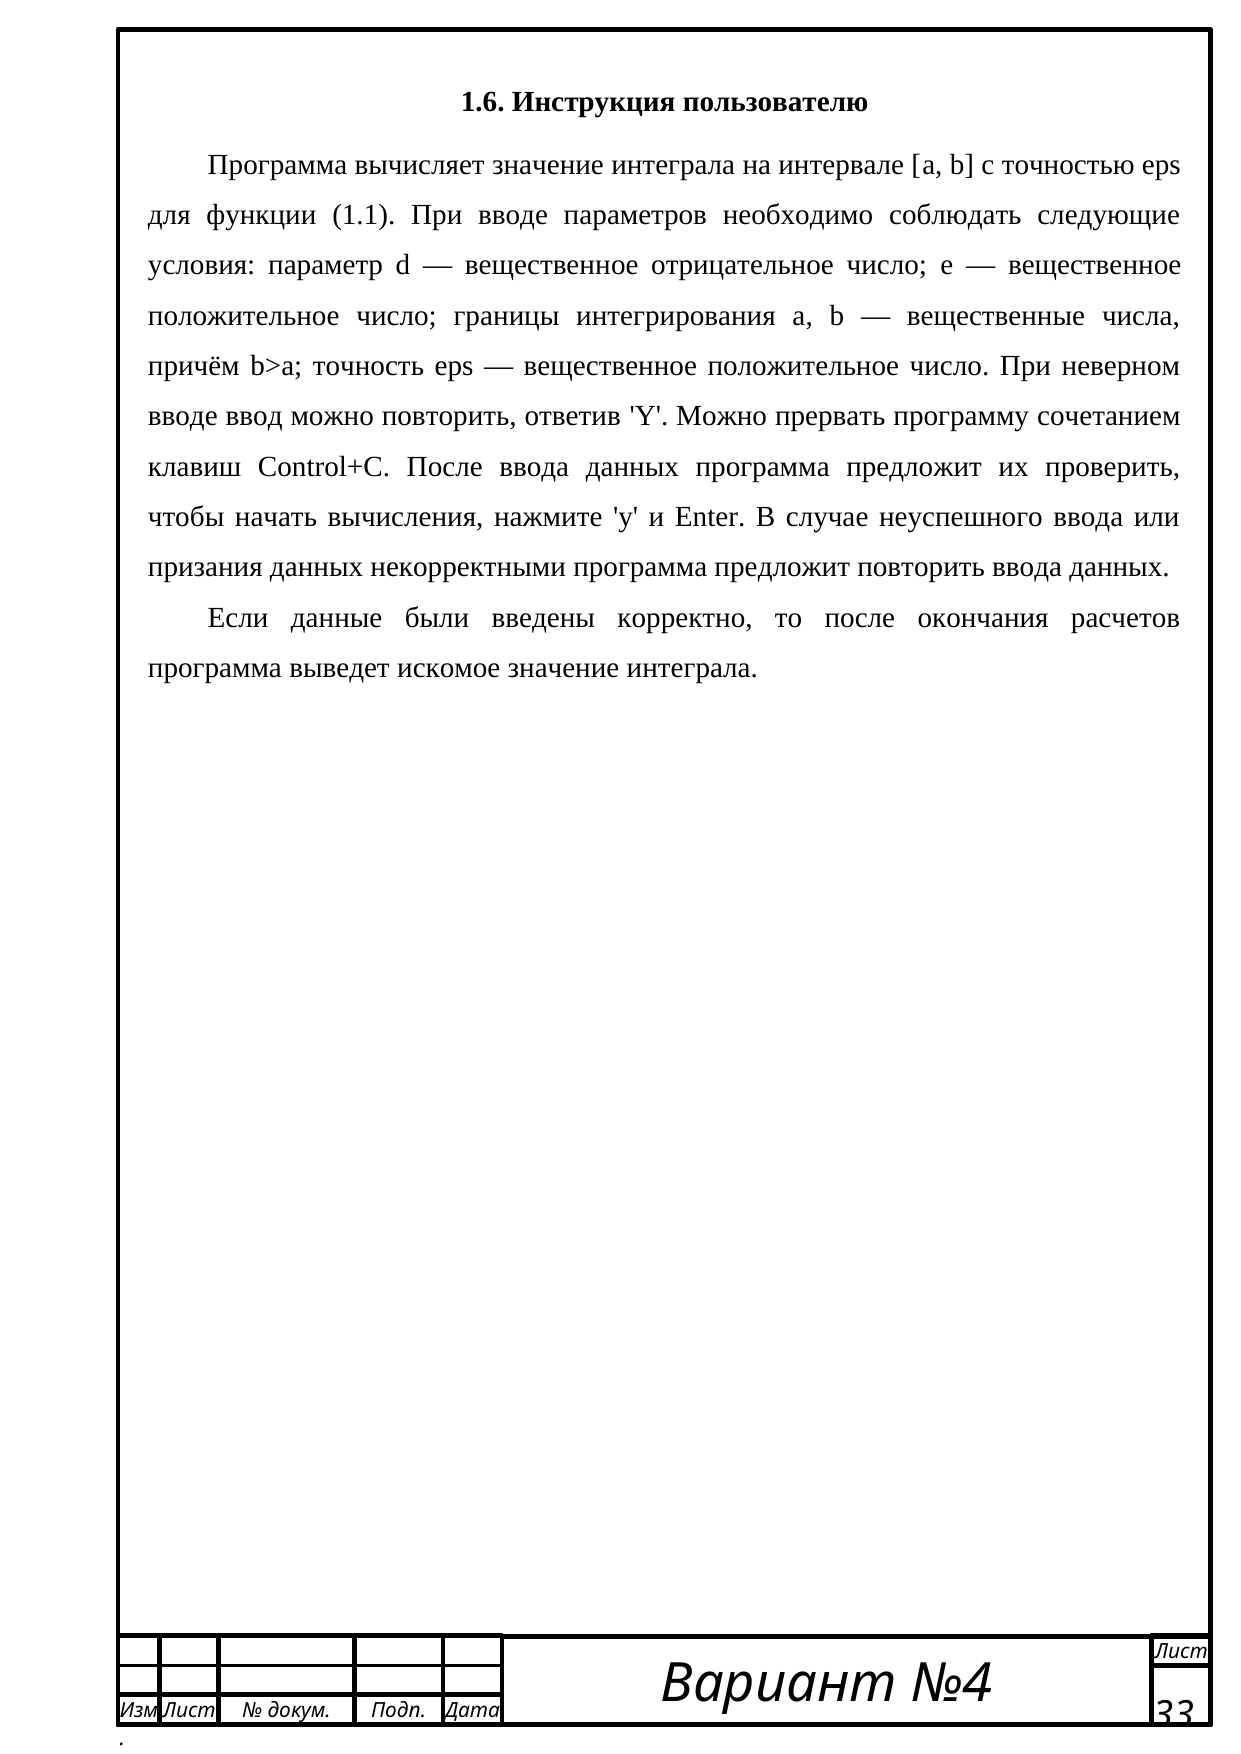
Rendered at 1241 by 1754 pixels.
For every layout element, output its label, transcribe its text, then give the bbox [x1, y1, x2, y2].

text Программа вычисляет значение интеграла на интервале [a, b] с точностью eps для функции (1.1). При вводе параметров необходимо соблюдать следующие условия: параметр d — вещественное отрицательное число; e — вещественное положительное число; границы интегрирования a, b — вещественные числа, причём b>a; точность eps — вещественное положительное число. При неверном вводе ввод можно повторить, ответив 'Y'. Можно прервать программу сочетанием клавиш Control+C. После ввода данных программа предложит их проверить, чтобы начать вычисления, нажмите 'y' и Enter. В случае неуспешного ввода или призания данных некорректными программа предложит повторить ввода данных. [148, 147, 1181, 583]
text Если данные были введены корректно, то после окончания расчетов программа выведет искомое значение интеграла. [148, 600, 1181, 683]
subtitle 1.6. Инструкция пользователю [146, 84, 1181, 118]
